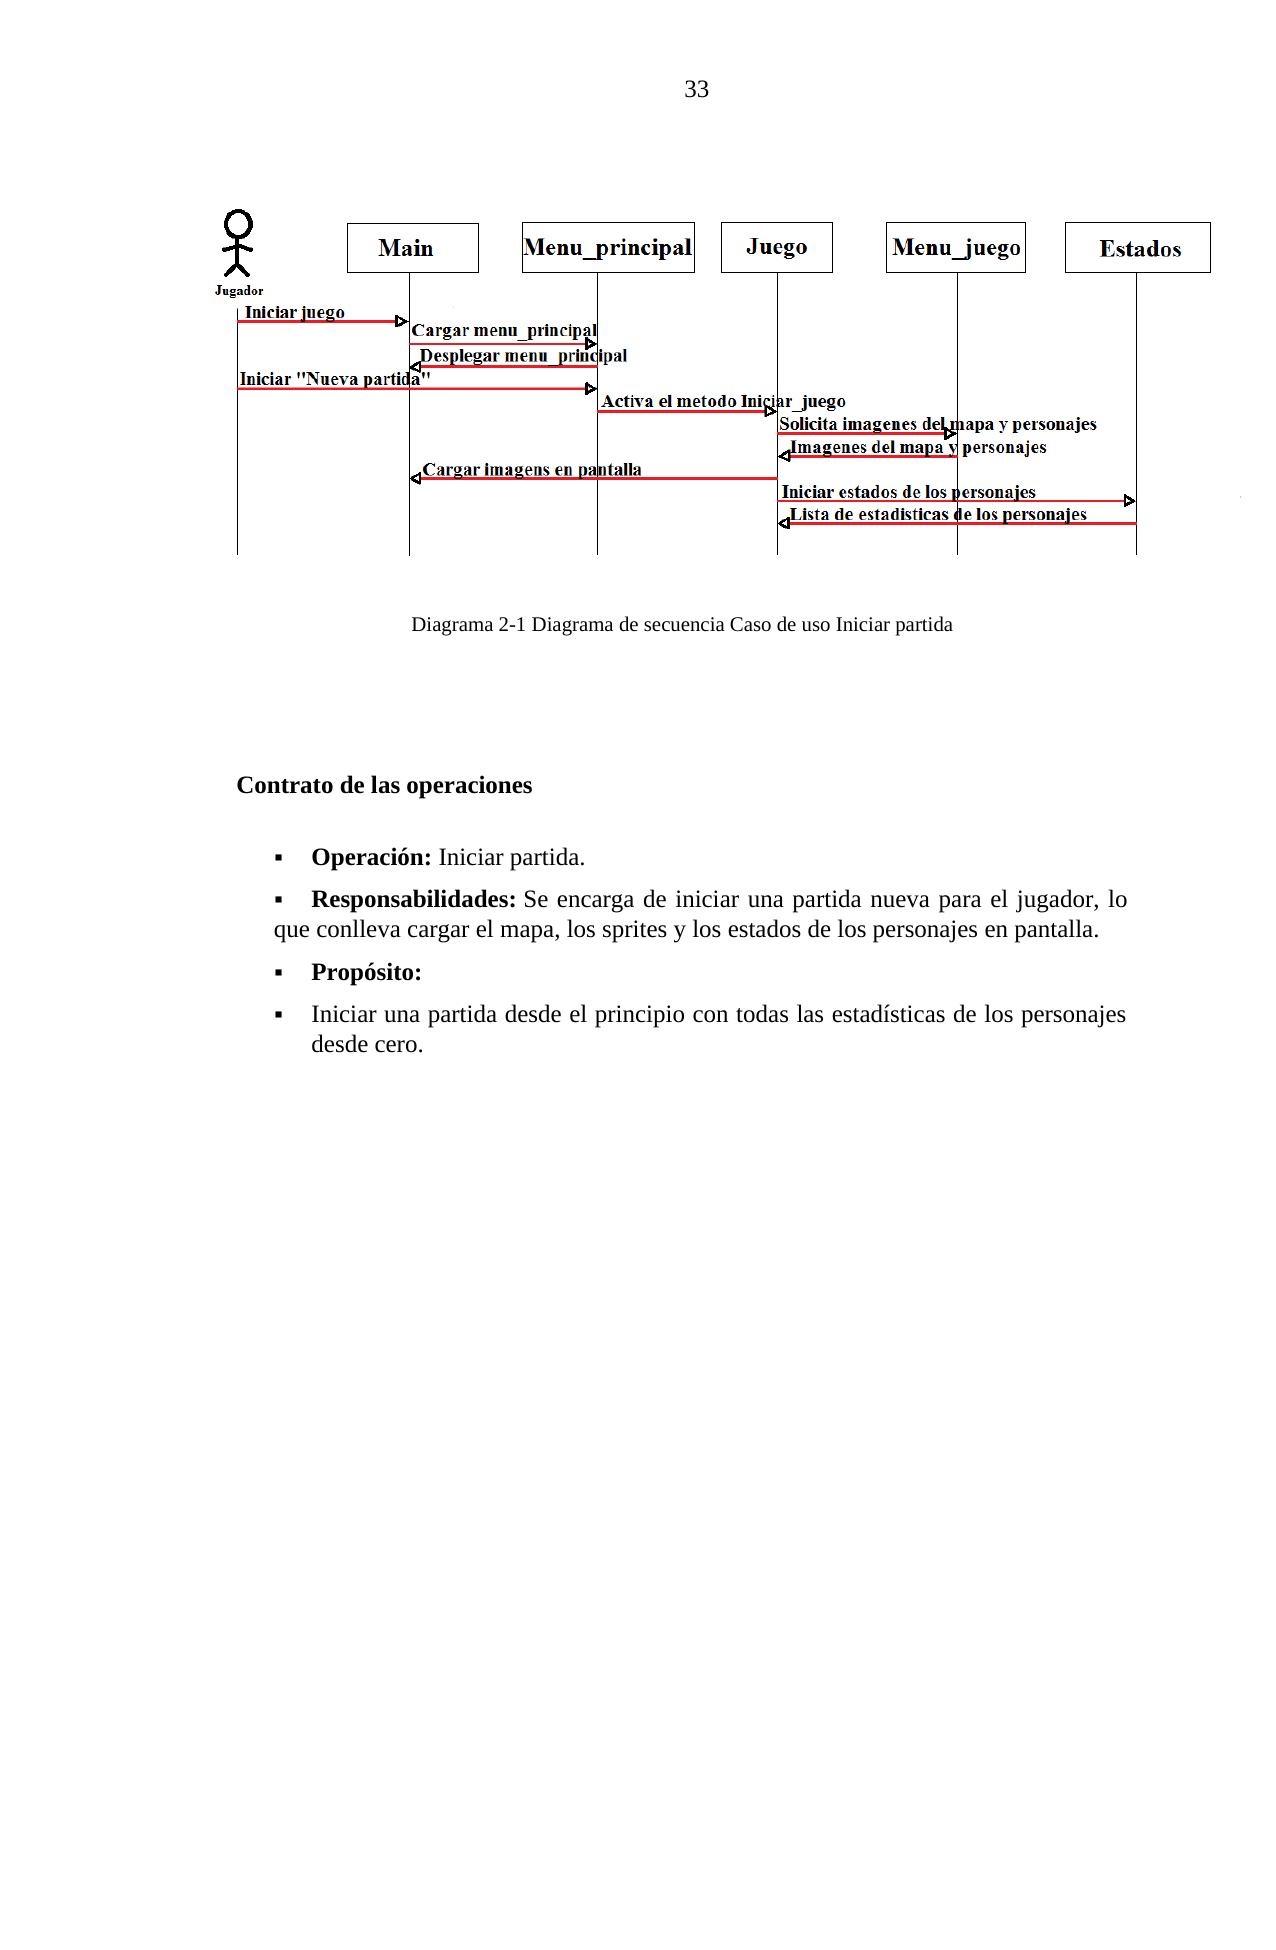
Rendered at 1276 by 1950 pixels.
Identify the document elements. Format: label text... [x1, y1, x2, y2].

list Responsabilidades: Se encarga de iniciar una partida nueva para el jugador, lo que conlleva cargar el mapa, los sprites y los estados de los personajes en pantalla. [274, 883, 1128, 943]
list Iniciar una partida desde el principio con todas las estadísticas de los personajes desde cero. [274, 998, 1128, 1058]
list Operación: Iniciar partida. [274, 841, 1128, 870]
list Propósito: [274, 956, 1128, 986]
text Contrato de las operaciones [236, 770, 1128, 799]
text Diagrama 2-1 Diagrama de secuencia Caso de uso Iniciar partida [236, 612, 1128, 636]
